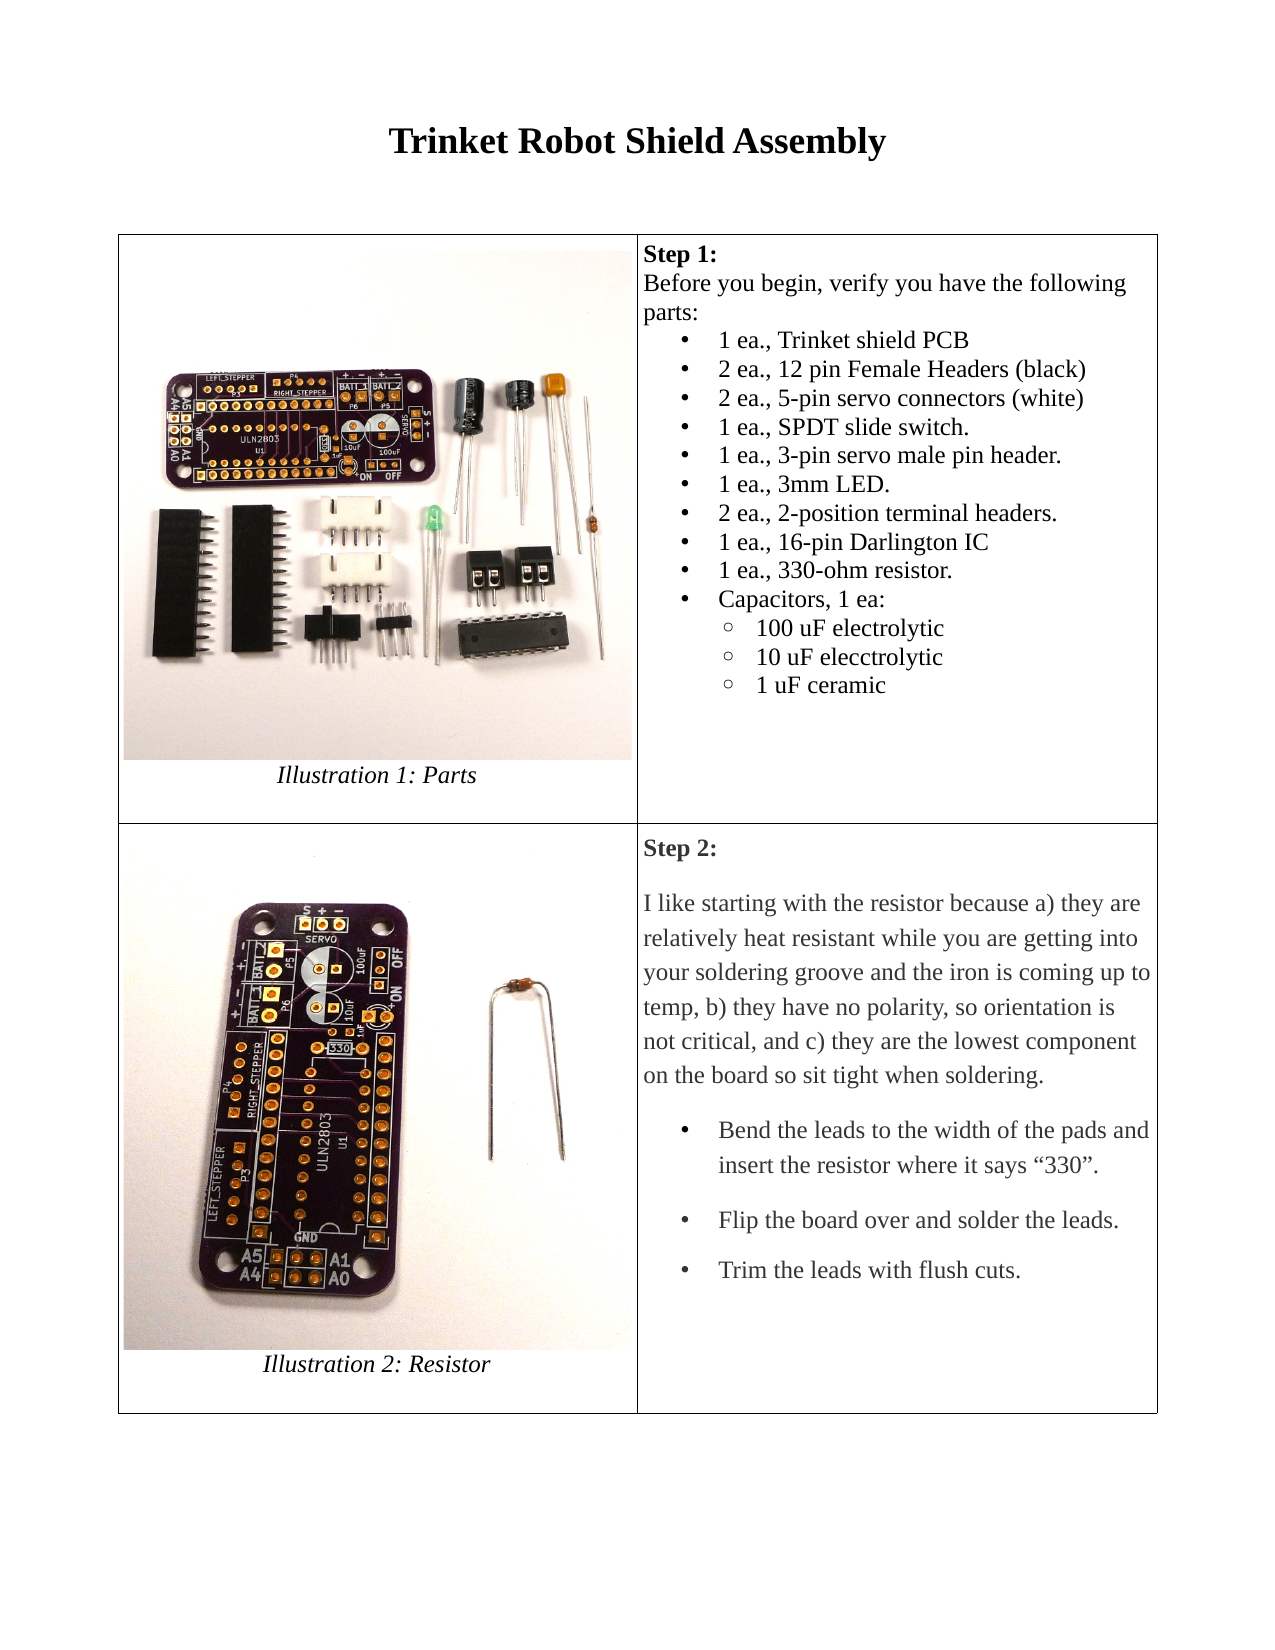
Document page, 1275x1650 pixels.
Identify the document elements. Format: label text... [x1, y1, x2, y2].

table_cell [119, 824, 637, 1412]
text Trinket Robot Shield Assembly [118, 118, 1157, 161]
table_cell Step 2: I like starting with the resistor because a) they are relatively heat resistant while you are getting into your soldering groove and the iron is coming up to temp, b) they have no polarity, so orientation is not critical, and c) they are the lowest component on the board so sit tight when soldering. Bend the leads to the width of the pads and insert the resistor where it says “330”. Flip the board over and solder the leads. Trim the leads with flush cuts. [638, 824, 1157, 1412]
table_header [119, 235, 637, 823]
picture [123, 841, 632, 1350]
picture [123, 251, 632, 760]
table_header Step 1: Before you begin, verify you have the following parts: 1 ea., Trinket shield PCB 2 ea., 12 pin Female Headers (black) 2 ea., 5-pin servo connectors (white) 1 ea., SPDT slide switch. 1 ea., 3-pin servo male pin header. 1 ea., 3mm LED. 2 ea., 2-position terminal headers. 1 ea., 16-pin Darlington IC 1 ea., 330-ohm resistor. Capacitors, 1 ea: 100 uF electrolytic 10 uF elecctrolytic 1 uF ceramic [638, 235, 1157, 823]
